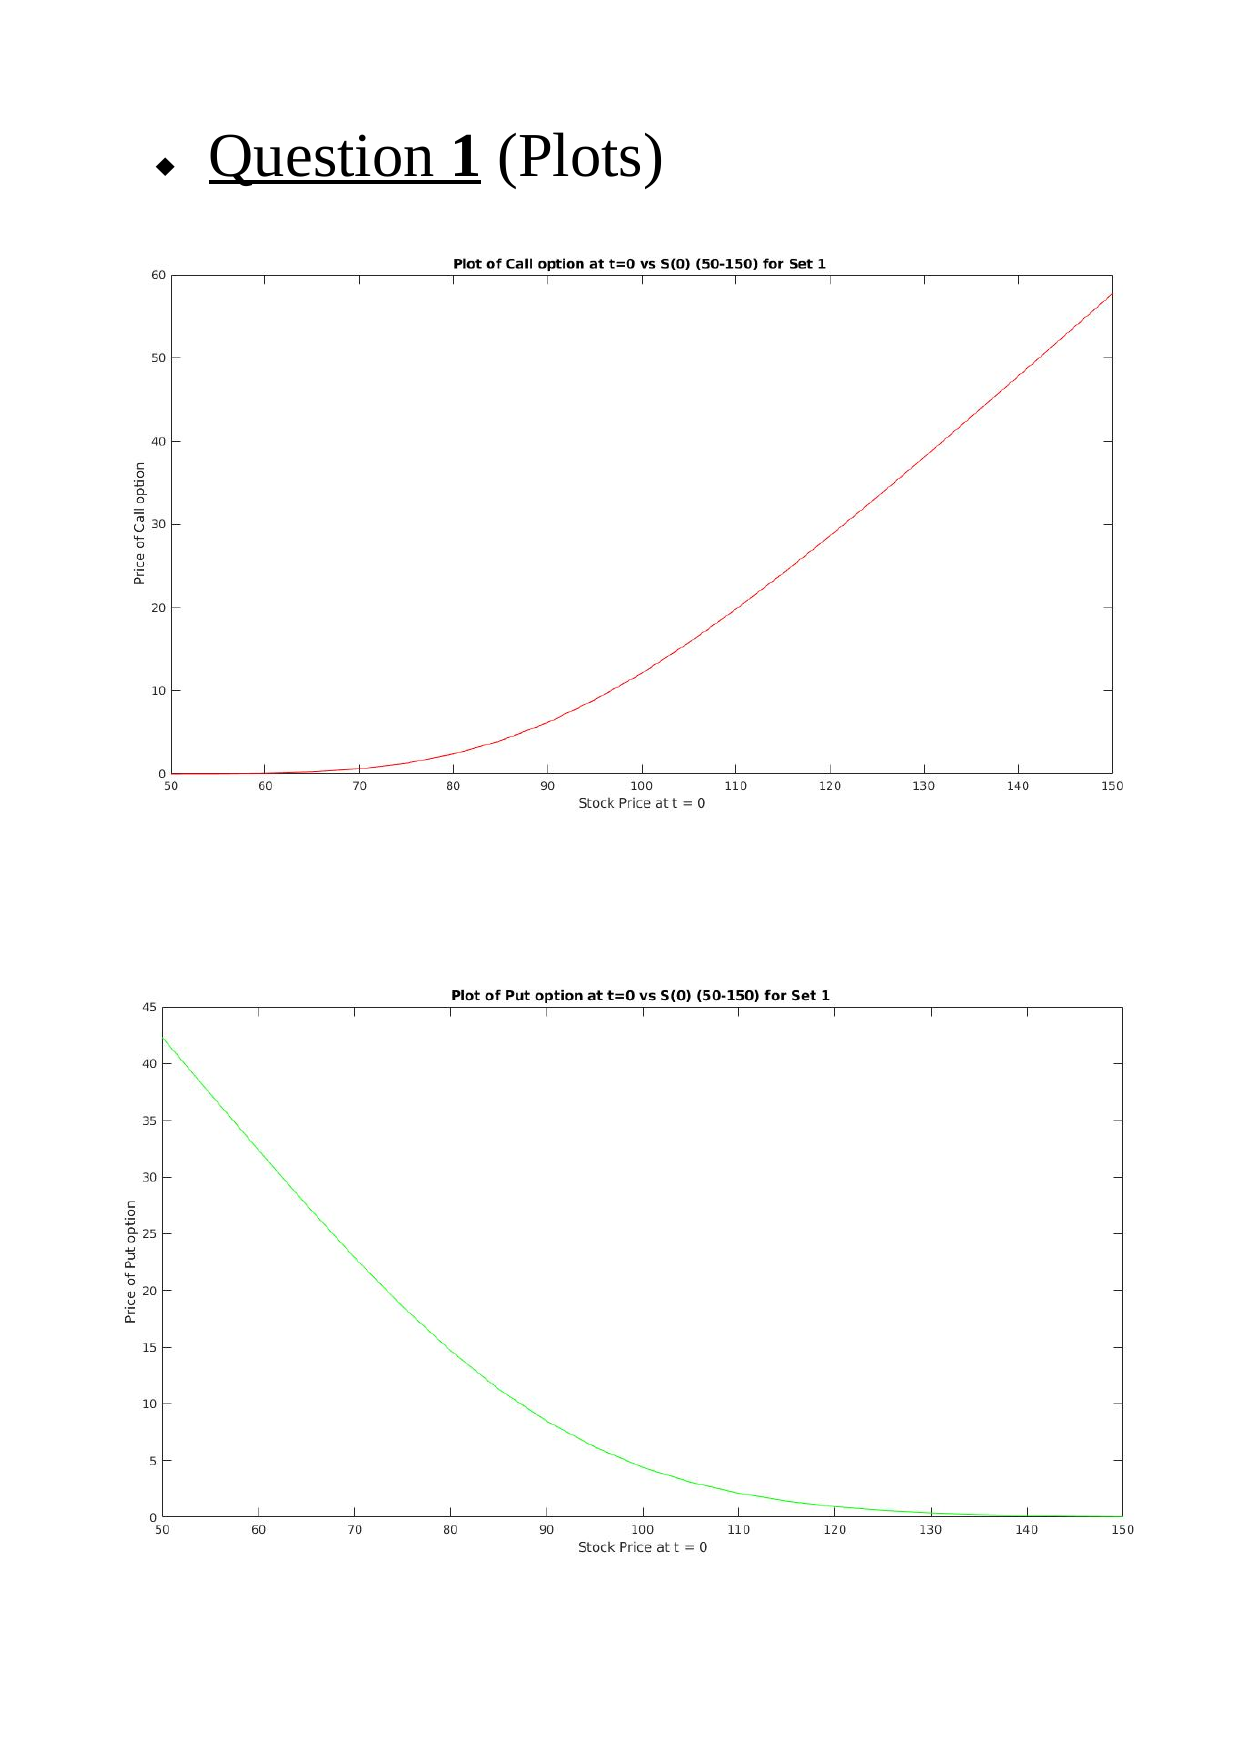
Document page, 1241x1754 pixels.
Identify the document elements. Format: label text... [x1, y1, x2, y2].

picture [0, 960, 1241, 1586]
list Question 1 (Plots) [156, 118, 1122, 190]
picture [12, 228, 1228, 841]
